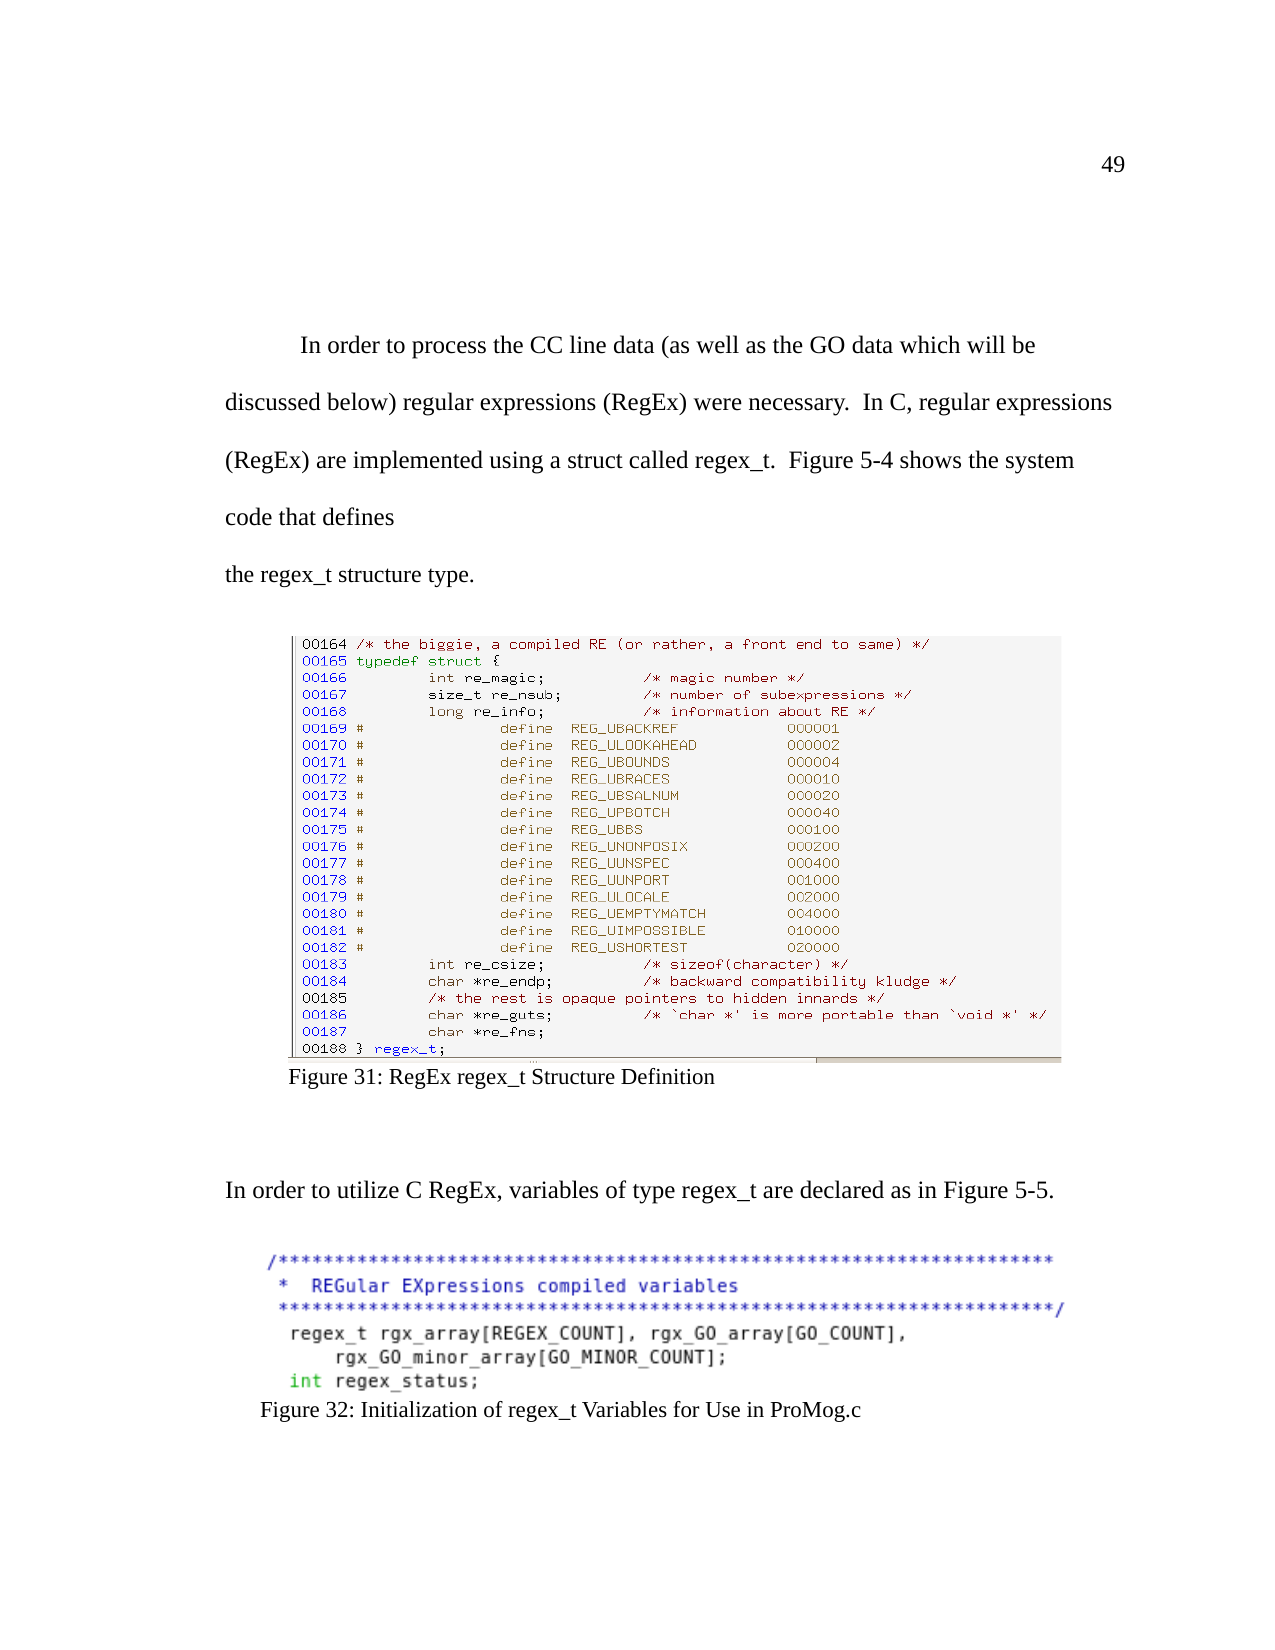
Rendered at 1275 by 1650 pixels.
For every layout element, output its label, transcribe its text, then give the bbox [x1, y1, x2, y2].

text Figure 32: Initialization of regex_t Variables for Use in ProMog.c [260, 1396, 1078, 1422]
text Figure 31: RegEx regex_t Structure Definition [288, 1063, 1062, 1089]
text the regex_t structure type. [225, 560, 1125, 588]
picture [288, 636, 1062, 1063]
text In order to utilize C RegEx, variables of type regex_t are declared as in Figure 5-5. [225, 1175, 1125, 1204]
picture [259, 1245, 1079, 1396]
text In order to process the CC line data (as well as the GO data which will be discussed below) regular expressions (RegEx) were necessary. In C, regular expressions (RegEx) are implemented using a struct called regex_t. Figure 5-4 shows the system code that defines [225, 330, 1125, 531]
